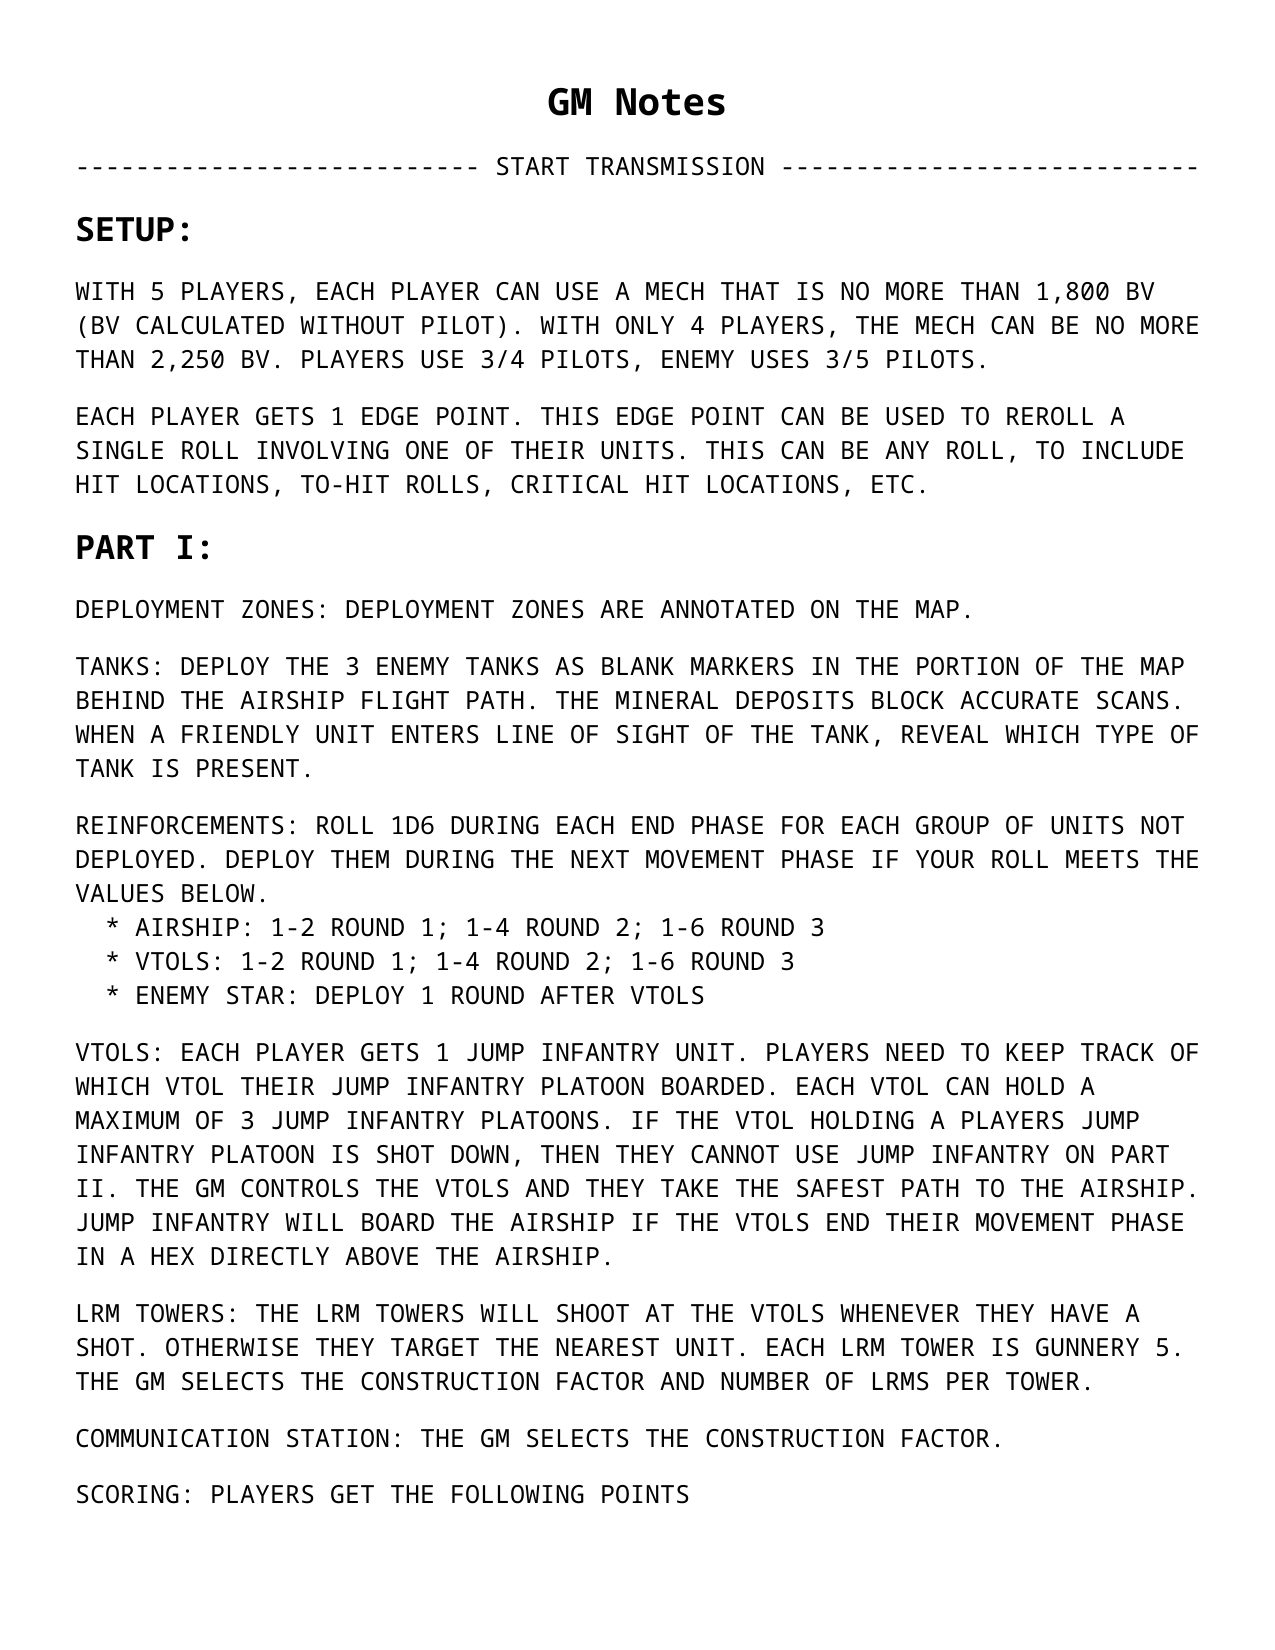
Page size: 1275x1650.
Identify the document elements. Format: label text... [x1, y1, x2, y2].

text * AIRSHIP: 1-2 ROUND 1; 1-4 ROUND 2; 1-6 ROUND 3 [75, 909, 1200, 943]
text VTOLS: EACH PLAYER GETS 1 JUMP INFANTRY UNIT. PLAYERS NEED TO KEEP TRACK OF WHICH VTOL THEIR JUMP INFANTRY PLATOON BOARDED. EACH VTOL CAN HOLD A MAXIMUM OF 3 JUMP INFANTRY PLATOONS. IF THE VTOL HOLDING A PLAYERS JUMP INFANTRY PLATOON IS SHOT DOWN, THEN THEY CANNOT USE JUMP INFANTRY ON PART II. THE GM CONTROLS THE VTOLS AND THEY TAKE THE SAFEST PATH TO THE AIRSHIP. [75, 1034, 1200, 1205]
text LRM TOWERS: THE LRM TOWERS WILL SHOOT AT THE VTOLS WHENEVER THEY HAVE A SHOT. OTHERWISE THEY TARGET THE NEAREST UNIT. EACH LRM TOWER IS GUNNERY 5. THE GM SELECTS THE CONSTRUCTION FACTOR AND NUMBER OF LRMS PER TOWER. [75, 1296, 1200, 1398]
text PART I: [75, 523, 1200, 569]
text COMMUNICATION STATION: THE GM SELECTS THE CONSTRUCTION FACTOR. [75, 1420, 1200, 1454]
text TANKS: DEPLOY THE 3 ENEMY TANKS AS BLANK MARKERS IN THE PORTION OF THE MAP BEHIND THE AIRSHIP FLIGHT PATH. THE MINERAL DEPOSITS BLOCK ACCURATE SCANS. WHEN A FRIENDLY UNIT ENTERS LINE OF SIGHT OF THE TANK, REVEAL WHICH TYPE OF TANK IS PRESENT. [75, 648, 1200, 784]
text REINFORCEMENTS: ROLL 1D6 DURING EACH END PHASE FOR EACH GROUP OF UNITS NOT DEPLOYED. DEPLOY THEM DURING THE NEXT MOVEMENT PHASE IF YOUR ROLL MEETS THE VALUES BELOW. [75, 807, 1200, 909]
text DEPLOYMENT ZONES: DEPLOYMENT ZONES ARE ANNOTATED ON THE MAP. [75, 592, 1200, 626]
text GM Notes [75, 75, 1200, 126]
text JUMP INFANTRY WILL BOARD THE AIRSHIP IF THE VTOLS END THEIR MOVEMENT PHASE IN A HEX DIRECTLY ABOVE THE AIRSHIP. [75, 1205, 1200, 1273]
text WITH 5 PLAYERS, EACH PLAYER CAN USE A MECH THAT IS NO MORE THAN 1,800 BV (BV CALCULATED WITHOUT PILOT). WITH ONLY 4 PLAYERS, THE MECH CAN BE NO MORE THAN 2,250 BV. PLAYERS USE 3/4 PILOTS, ENEMY USES 3/5 PILOTS. [75, 274, 1200, 376]
text * VTOLS: 1-2 ROUND 1; 1-4 ROUND 2; 1-6 ROUND 3 [75, 943, 1200, 978]
text SCORING: PLAYERS GET THE FOLLOWING POINTS [75, 1477, 1200, 1511]
text SETUP: [75, 206, 1200, 251]
text EACH PLAYER GETS 1 EDGE POINT. THIS EDGE POINT CAN BE USED TO REROLL A SINGLE ROLL INVOLVING ONE OF THEIR UNITS. THIS CAN BE ANY ROLL, TO INCLUDE HIT LOCATIONS, TO-HIT ROLLS, CRITICAL HIT LOCATIONS, ETC. [75, 398, 1200, 501]
text --------------------------- START TRANSMISSION ---------------------------- [75, 149, 1200, 183]
text * ENEMY STAR: DEPLOY 1 ROUND AFTER VTOLS [75, 978, 1200, 1012]
